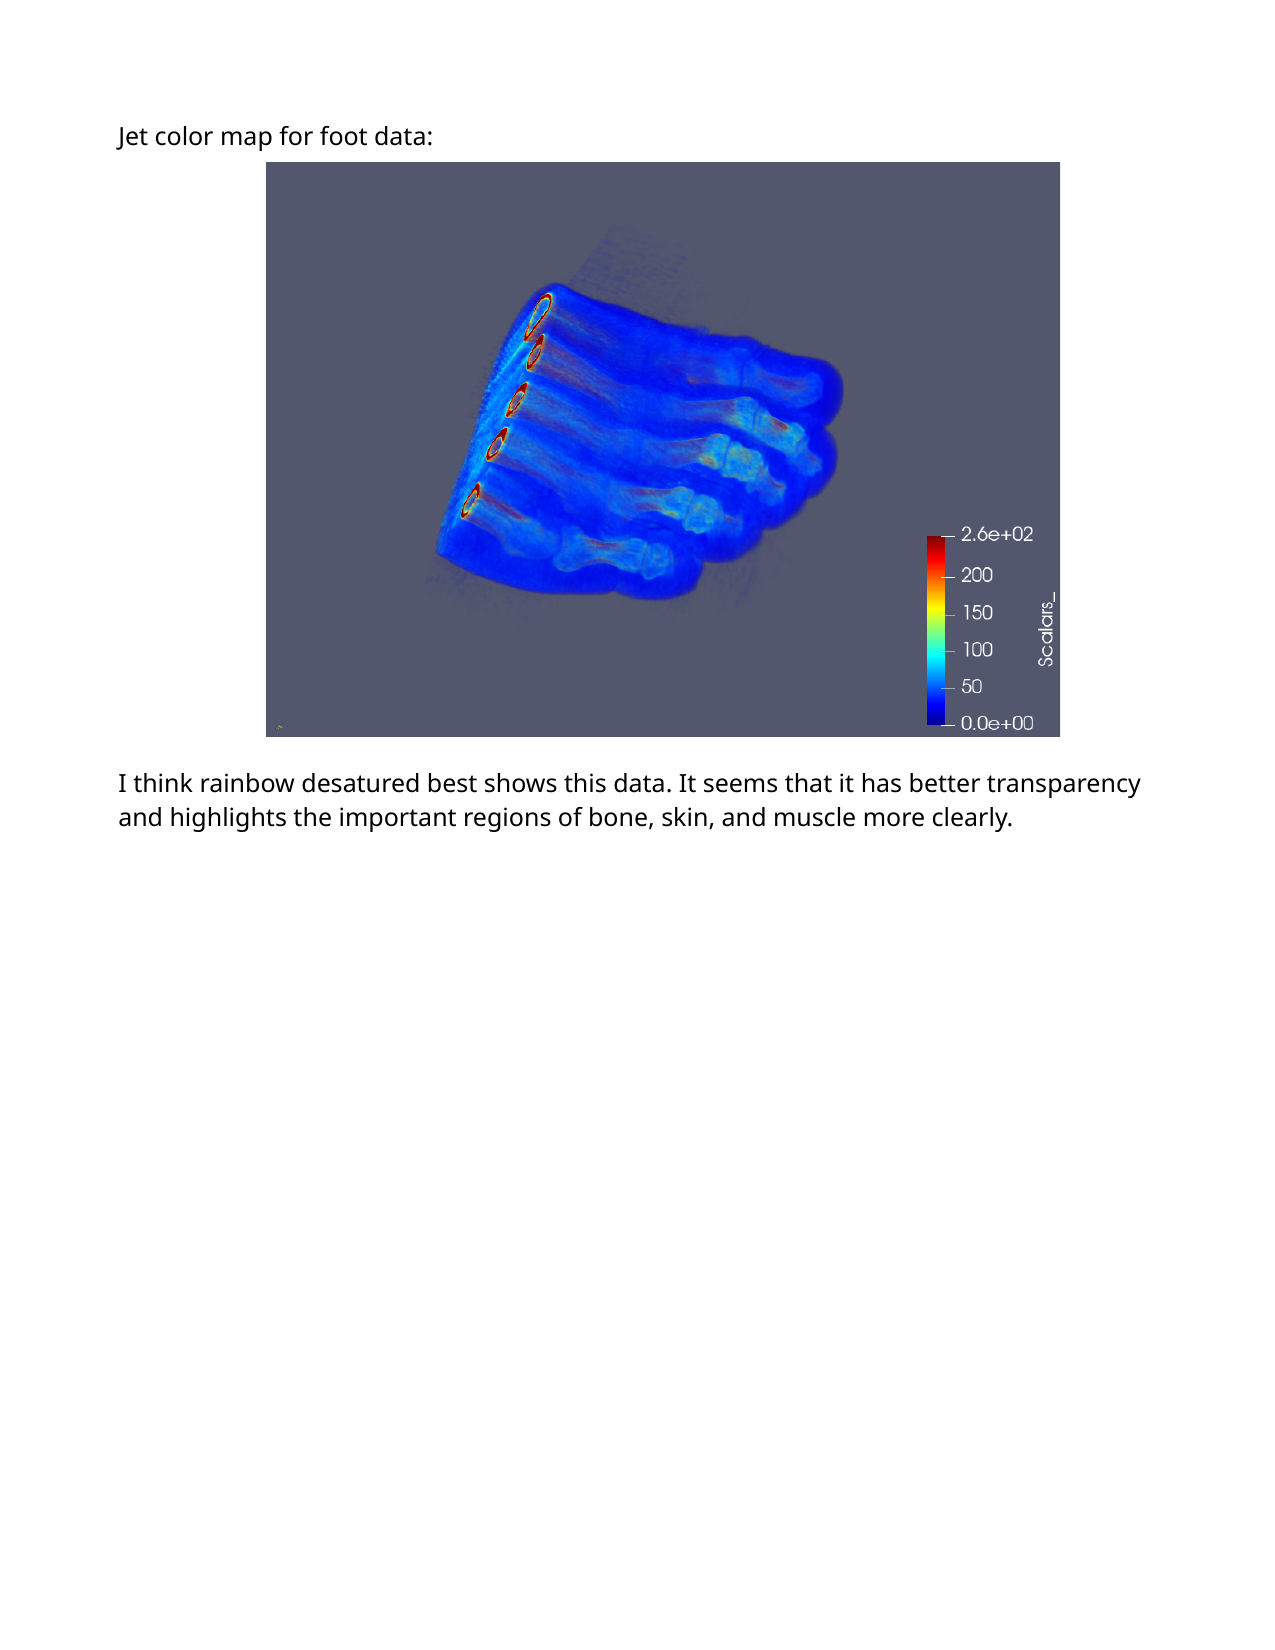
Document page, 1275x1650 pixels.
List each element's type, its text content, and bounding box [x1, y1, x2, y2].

picture [266, 162, 1061, 737]
text I think rainbow desatured best shows this data. It seems that it has better transparency and highlights the important regions of bone, skin, and muscle more clearly. [118, 765, 1157, 833]
text Jet color map for foot data: [118, 118, 1157, 152]
